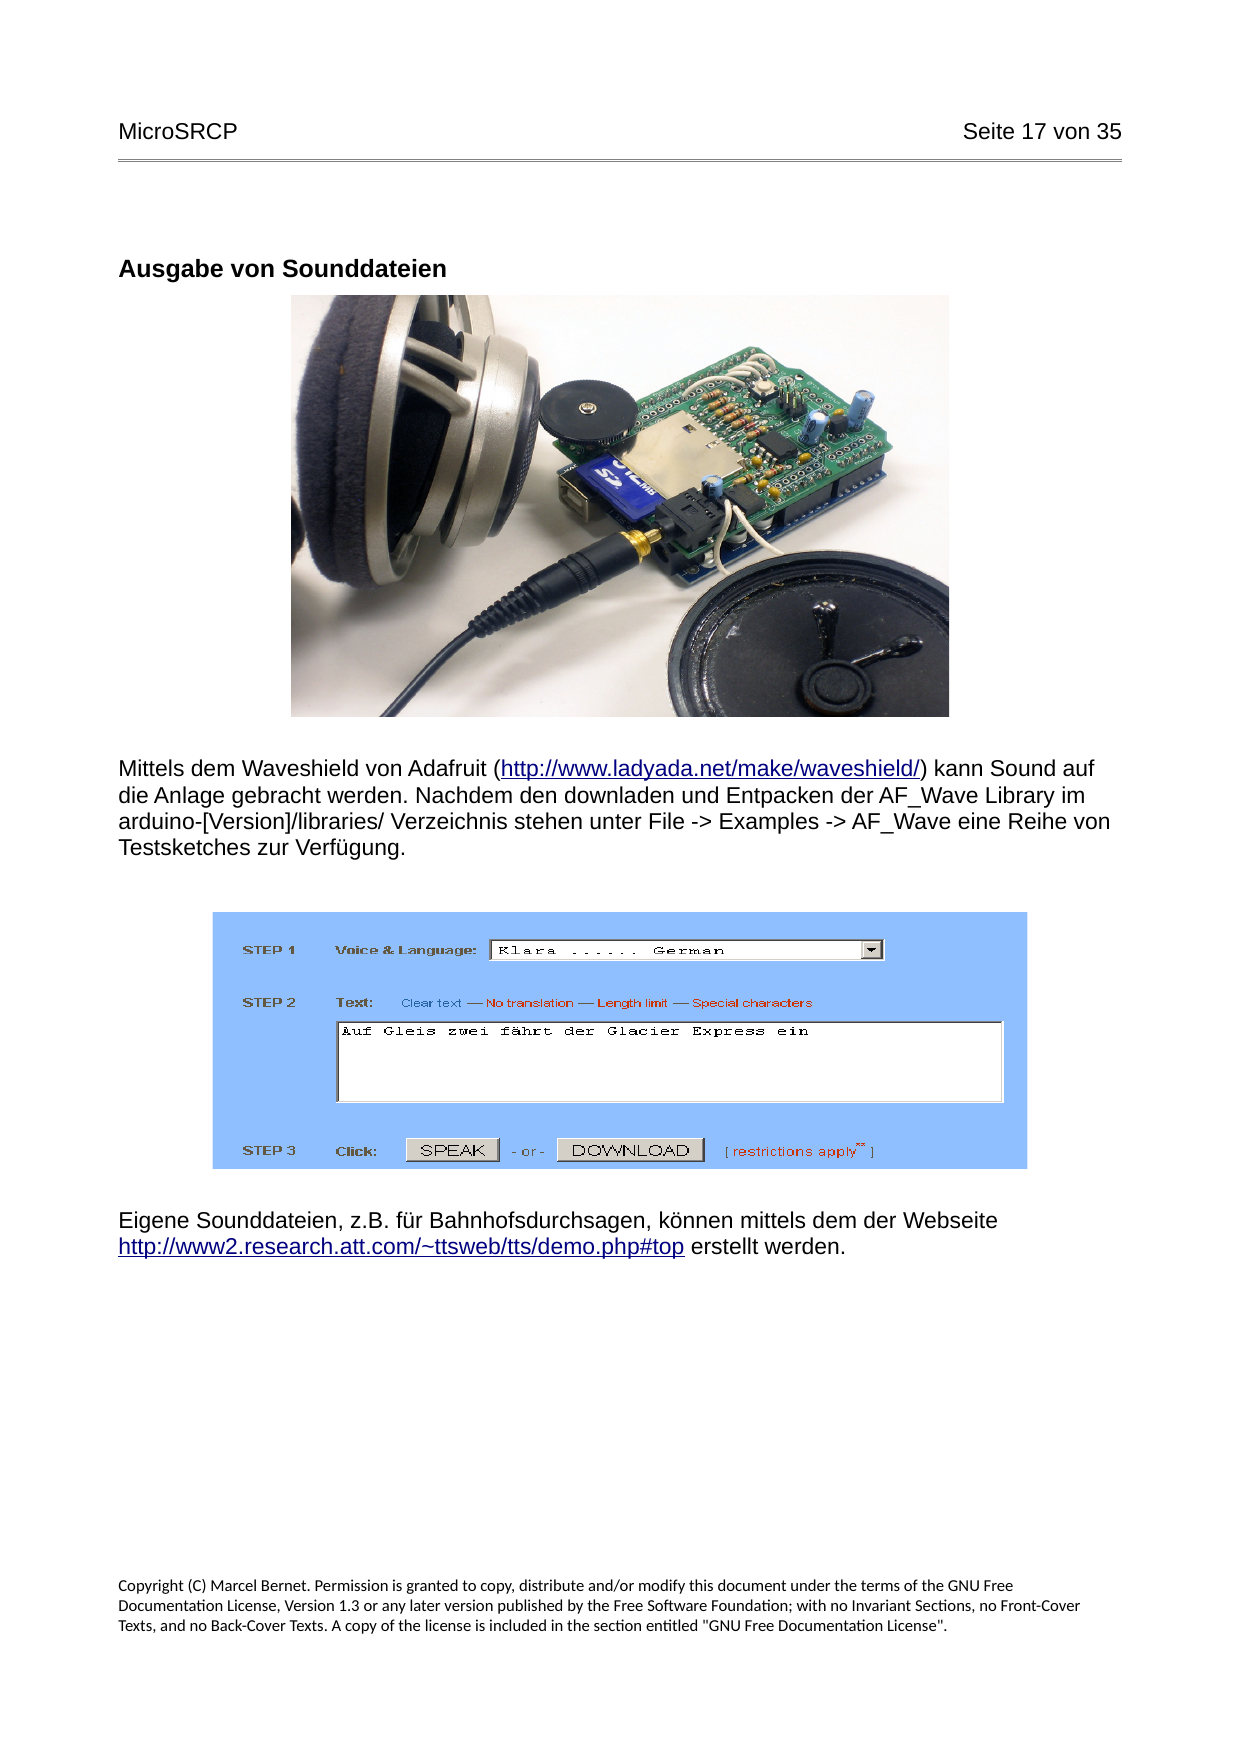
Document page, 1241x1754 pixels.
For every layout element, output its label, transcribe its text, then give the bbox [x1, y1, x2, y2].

subtitle Ausgabe von Sounddateien [118, 254, 1122, 283]
picture [212, 912, 1028, 1169]
text Mittels dem Waveshield von Adafruit (http://www.ladyada.net/make/waveshield/) kann Sound auf die Anlage gebracht werden. Nachdem den downladen und Entpacken der AF_Wave Library im arduino-[Version]/libraries/ Verzeichnis stehen unter File -> Examples -> AF_Wave eine Reihe von Testsketches zur Verfügung. [118, 755, 1122, 861]
text Eigene Sounddateien, z.B. für Bahnhofsdurchsagen, können mittels dem der Webseite http://www2.research.att.com/~ttsweb/tts/demo.php#top erstellt werden. [118, 1207, 1122, 1260]
picture [291, 295, 950, 717]
